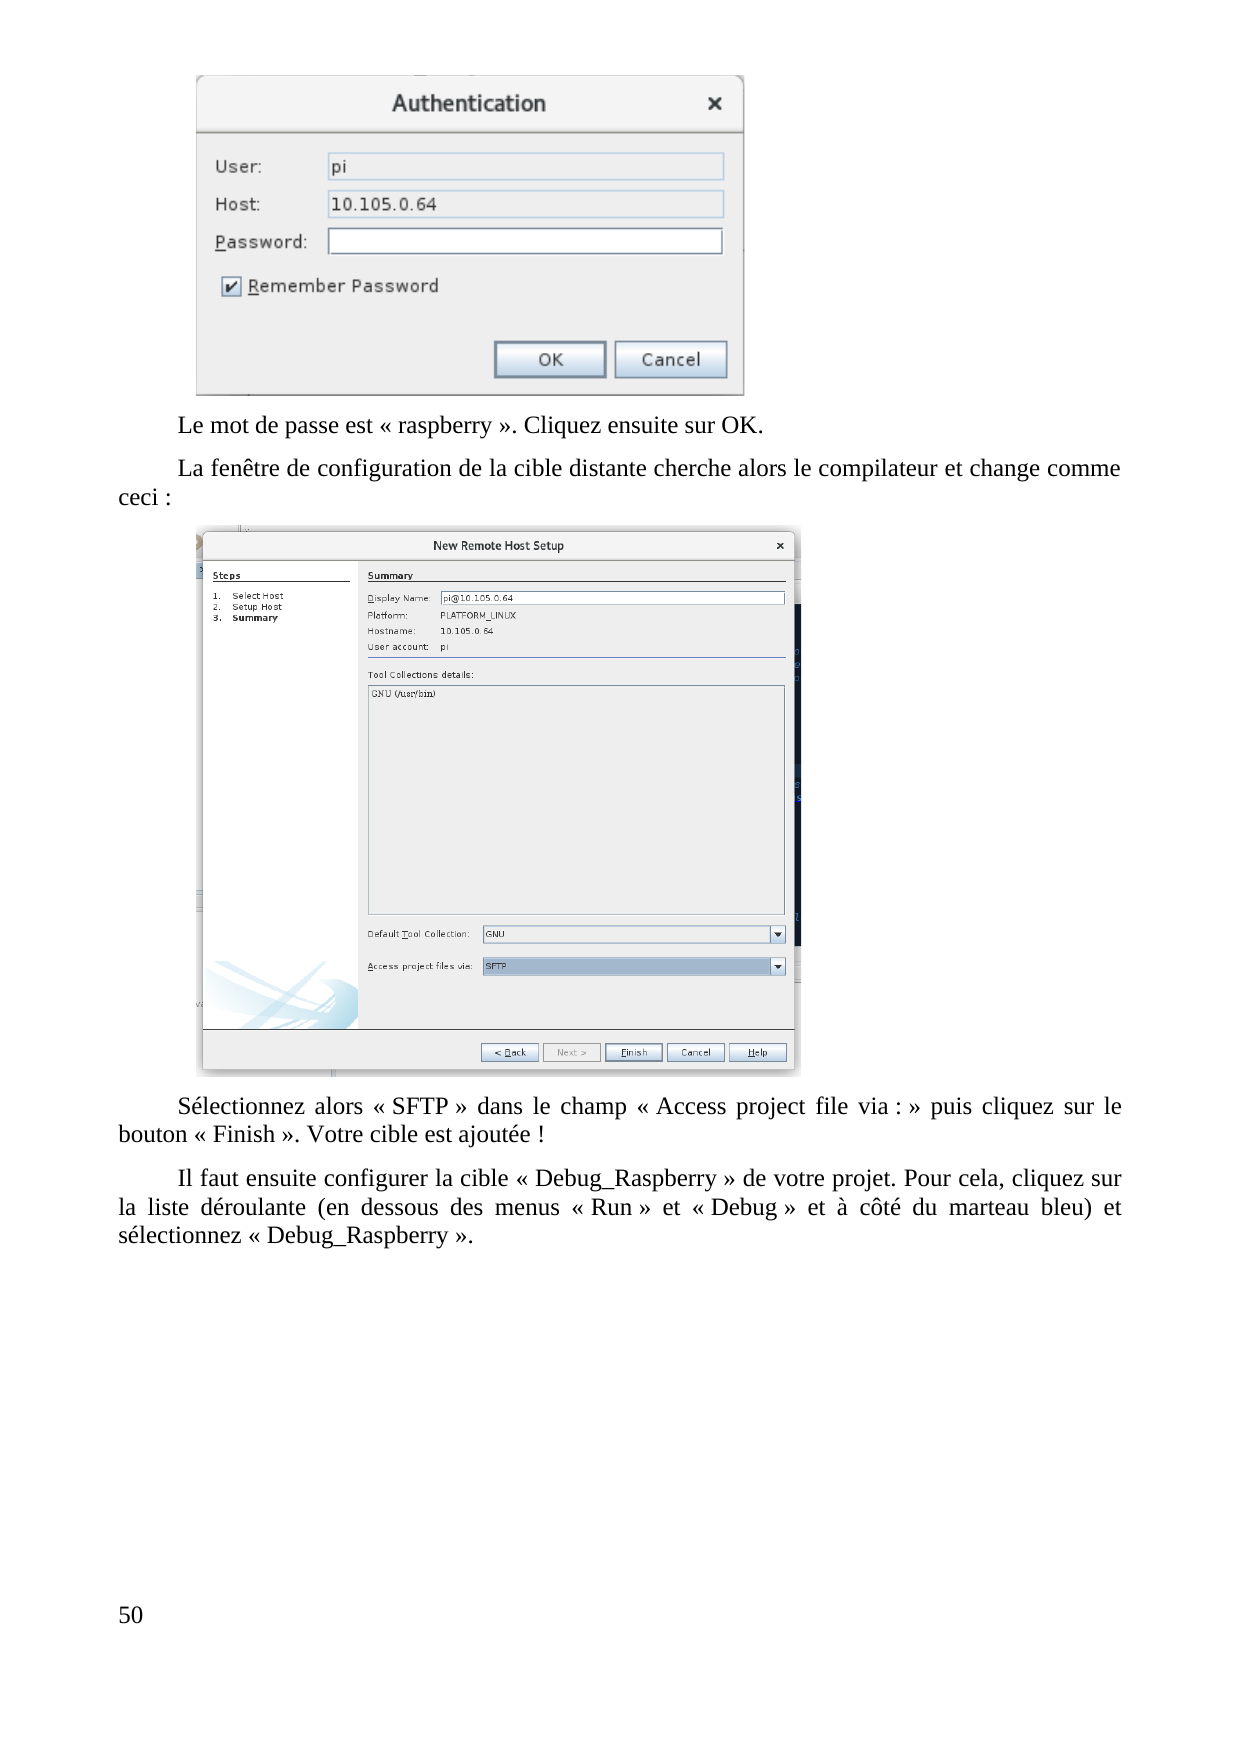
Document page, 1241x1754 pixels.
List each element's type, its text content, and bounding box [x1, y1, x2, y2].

picture [196, 75, 745, 396]
picture [196, 525, 802, 1077]
text La fenêtre de configuration de la cible distante cherche alors le compilateur et change comme ceci : [118, 453, 1122, 511]
text Le mot de passe est « raspberry ». Cliquez ensuite sur OK. [118, 410, 1122, 439]
text Il faut ensuite configurer la cible « Debug_Raspberry » de votre projet. Pour cela, cliquez sur la liste déroulante (en dessous des menus « Run » et « Debug » et à côté du marteau bleu) et sélectionnez « Debug_Raspberry ». [118, 1163, 1122, 1249]
text Sélectionnez alors « SFTP » dans le champ « Access project file via : » puis cliquez sur le bouton « Finish ». Votre cible est ajoutée ! [118, 1091, 1122, 1148]
